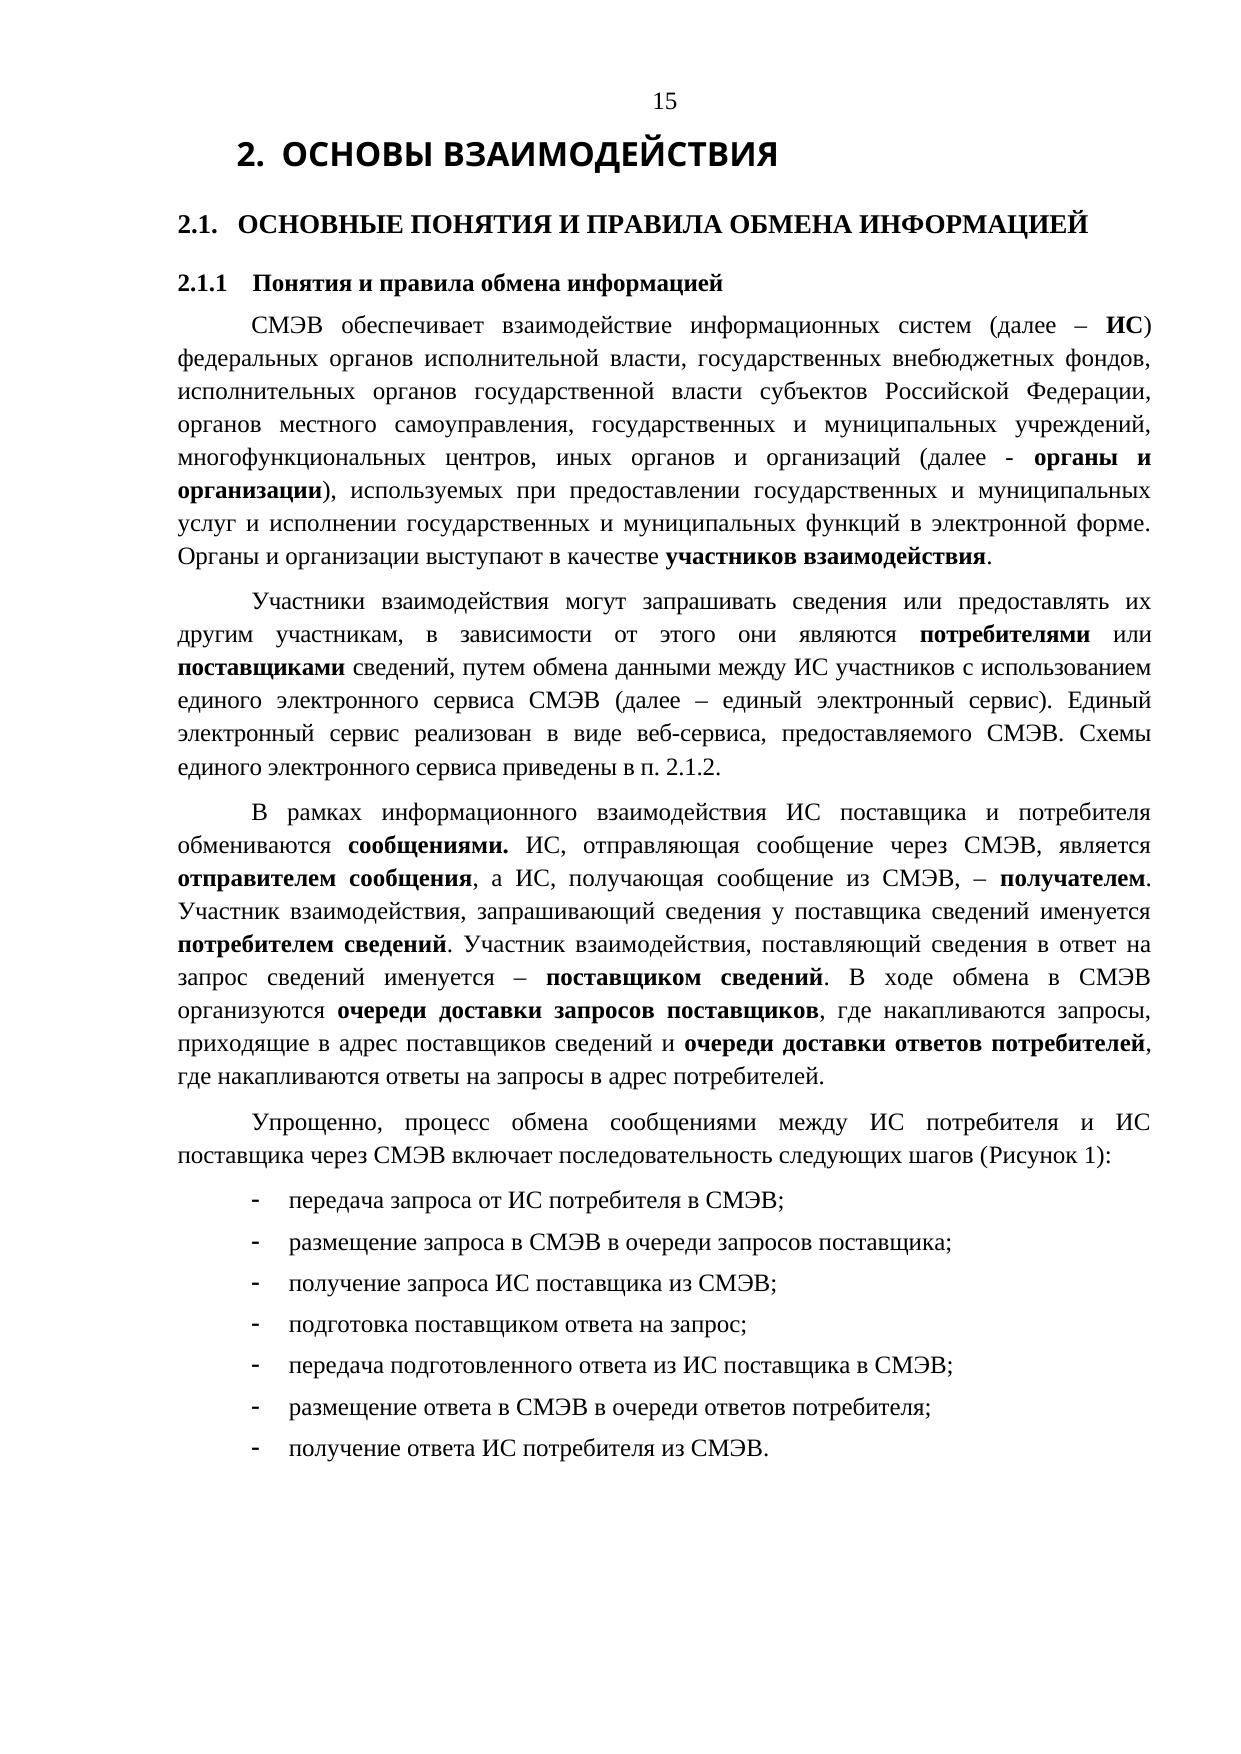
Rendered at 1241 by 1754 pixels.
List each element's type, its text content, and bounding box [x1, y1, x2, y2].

list подготовка поставщиком ответа на запрос; [251, 1309, 1152, 1338]
text В рамках информационного взаимодействия ИС поставщика и потребителя обмениваются сообщениями. ИС, отправляющая сообщение через СМЭВ, является отправителем сообщения, а ИС, получающая сообщение из СМЭВ, – получателем. Участник взаимодействия, запрашивающий сведения у поставщика сведений именуется потребителем сведений. Участник взаимодействия, поставляющий сведения в ответ на запрос сведений именуется – поставщиком сведений. В ходе обмена в СМЭВ организуются очереди доставки запросов поставщиков, где накапливаются запросы, приходящие в адрес поставщиков сведений и очереди доставки ответов потребителей, где накапливаются ответы на запросы в адрес потребителей. [177, 797, 1152, 1090]
text Участники взаимодействия могут запрашивать сведения или предоставлять их другим участникам, в зависимости от этого они являются потребителями или поставщиками сведений, путем обмена данными между ИС участников с использованием единого электронного сервиса СМЭВ (далее – единый электронный сервис). Единый электронный сервис реализован в виде веб-сервиса, предоставляемого СМЭВ. Схемы единого электронного сервиса приведены в п. 2.1.2. [177, 586, 1152, 780]
list передача запроса от ИС потребителя в СМЭВ; [251, 1185, 1152, 1214]
subtitle Понятия и правила обмена информацией [177, 268, 1152, 297]
list размещение запроса в СМЭВ в очереди запросов поставщика; [251, 1227, 1152, 1255]
subtitle Основы взаимодействия [236, 131, 1152, 176]
list получение запроса ИС поставщика из СМЭВ; [251, 1268, 1152, 1297]
text Упрощенно, процесс обмена сообщениями между ИС потребителя и ИС поставщика через СМЭВ включает последовательность следующих шагов (Рисунок 1): [177, 1107, 1152, 1168]
subtitle Основные понятия и правила обмена информацией [177, 208, 1152, 239]
list размещение ответа в СМЭВ в очереди ответов потребителя; [251, 1392, 1152, 1420]
list передача подготовленного ответа из ИС поставщика в СМЭВ; [251, 1350, 1152, 1379]
list получение ответа ИС потребителя из СМЭВ. [251, 1433, 1152, 1462]
text СМЭВ обеспечивает взаимодействие информационных систем (далее – ИС) федеральных органов исполнительной власти, государственных внебюджетных фондов, исполнительных органов государственной власти субъектов Российской Федерации, органов местного самоуправления, государственных и муниципальных учреждений, многофункциональных центров, иных органов и организаций (далее - органы и организации), используемых при предоставлении государственных и муниципальных услуг и исполнении государственных и муниципальных функций в электронной форме. Органы и организации выступают в качестве участников взаимодействия. [177, 310, 1152, 570]
